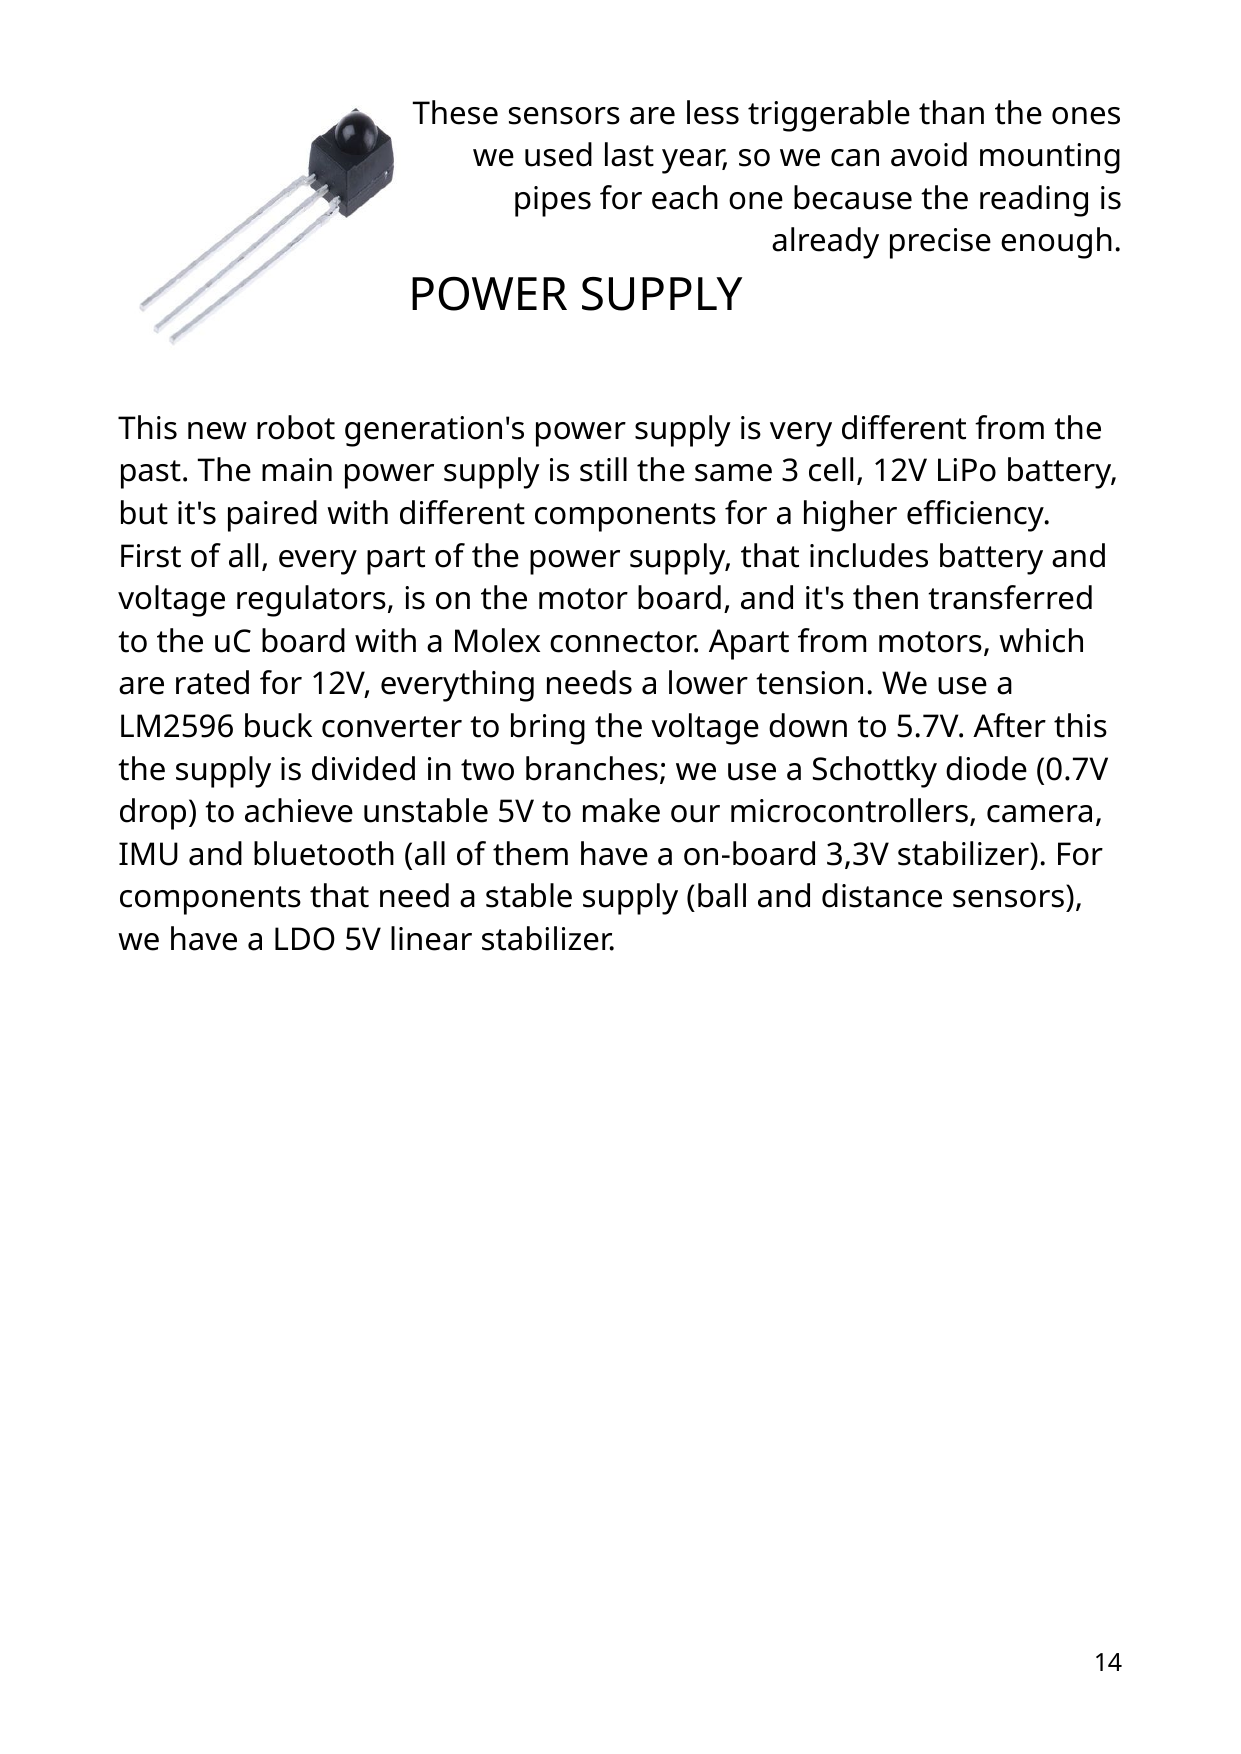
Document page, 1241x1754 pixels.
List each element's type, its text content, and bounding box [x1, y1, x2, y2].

text [118, 261, 129, 323]
picture [129, 90, 409, 359]
text POWER SUPPLY [409, 261, 1122, 323]
text These sensors are less triggerable than the ones we used last year, so we can avoid mounting pipes for each one because the reading is already precise enough. [409, 91, 1122, 261]
text This new robot generation's power supply is very different from the past. The main power supply is still the same 3 cell, 12V LiPo battery, but it's paired with different components for a higher efficiency. First of all, every part of the power supply, that includes battery and voltage regulators, is on the motor board, and it's then transferred to the uC board with a Molex connector. Apart from motors, which are rated for 12V, everything needs a lower tension. We use a LM2596 buck converter to bring the voltage down to 5.7V. After this the supply is divided in two branches; we use a Schottky diode (0.7V drop) to achieve unstable 5V to make our microcontrollers, camera, IMU and bluetooth (all of them have a on-board 3,3V stabilizer). For components that need a stable supply (ball and distance sensors), we have a LDO 5V linear stabilizer. [118, 406, 1122, 959]
